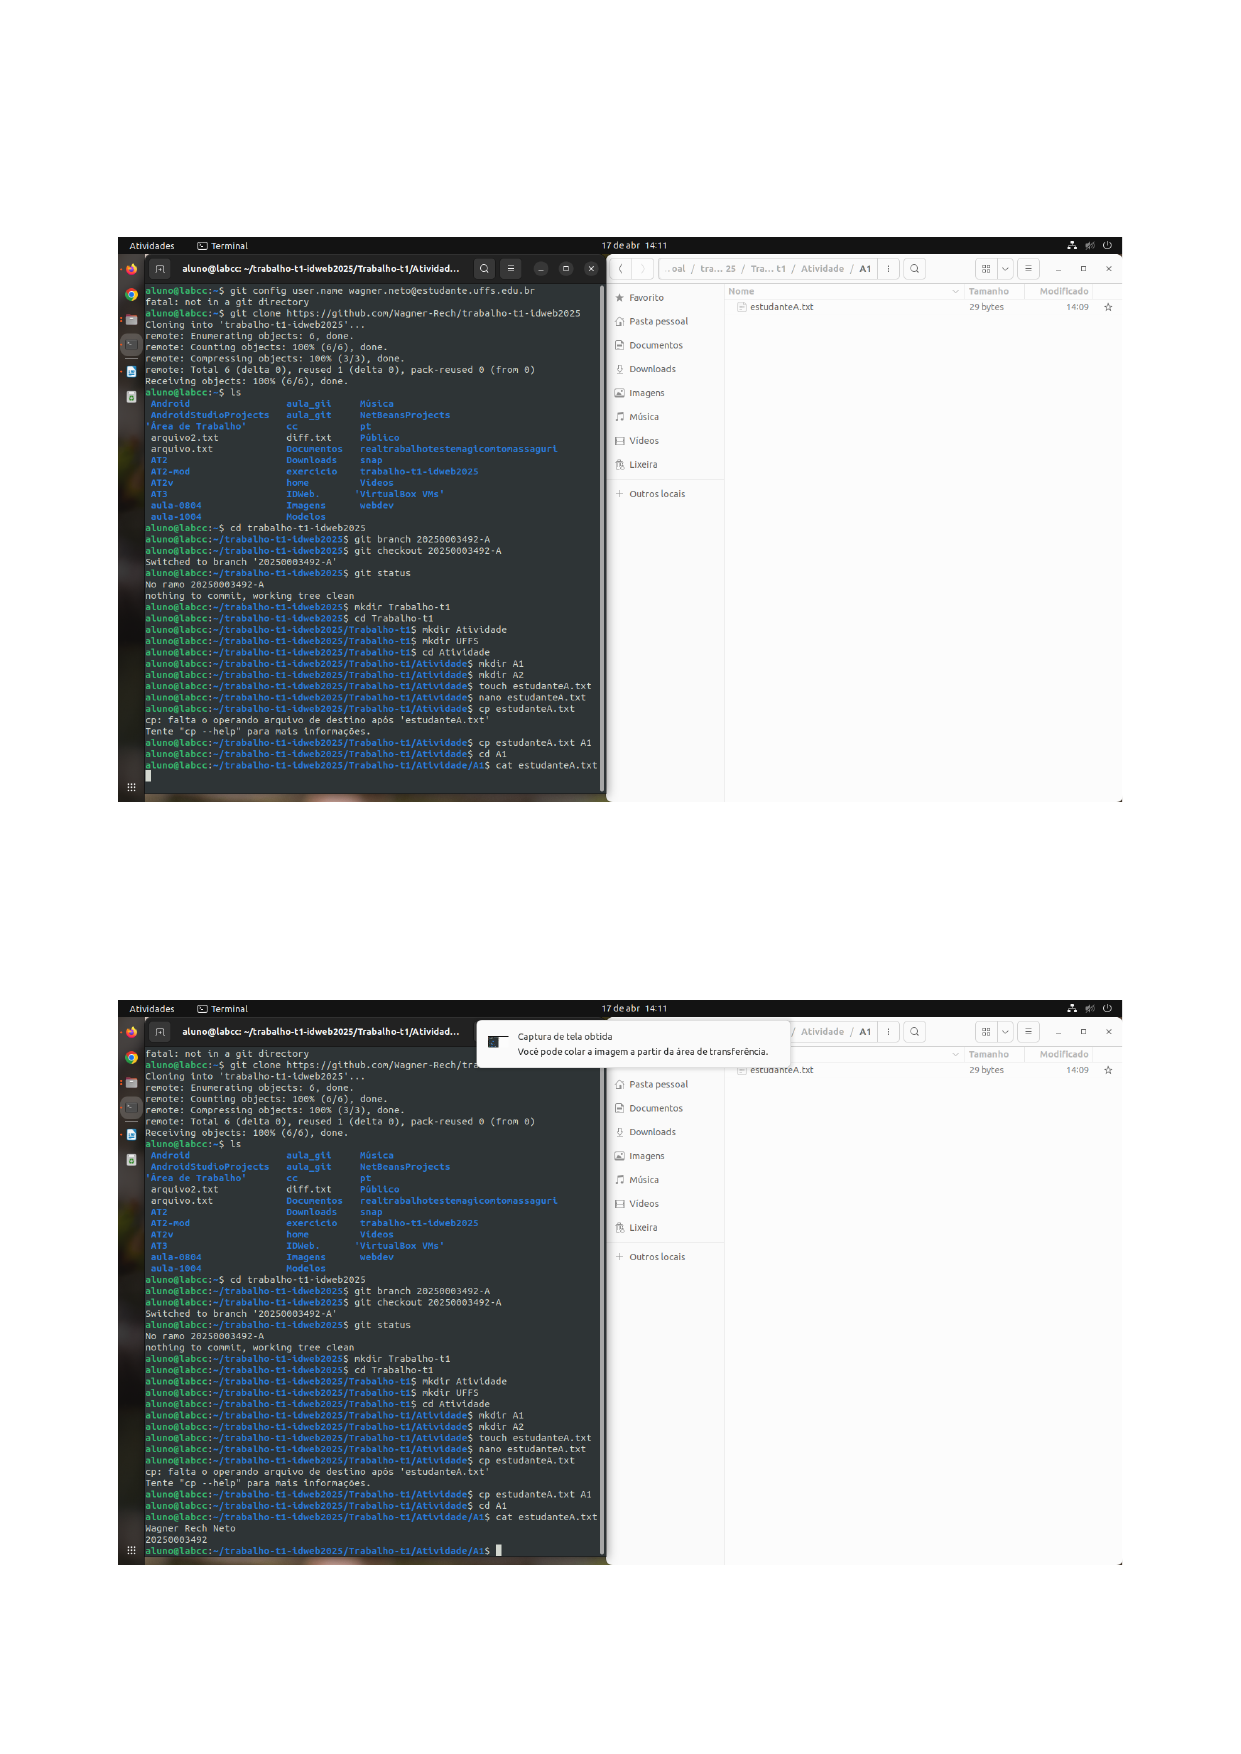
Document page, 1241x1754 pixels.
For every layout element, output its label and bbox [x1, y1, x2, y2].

picture [118, 237, 1123, 802]
picture [118, 1000, 1123, 1565]
